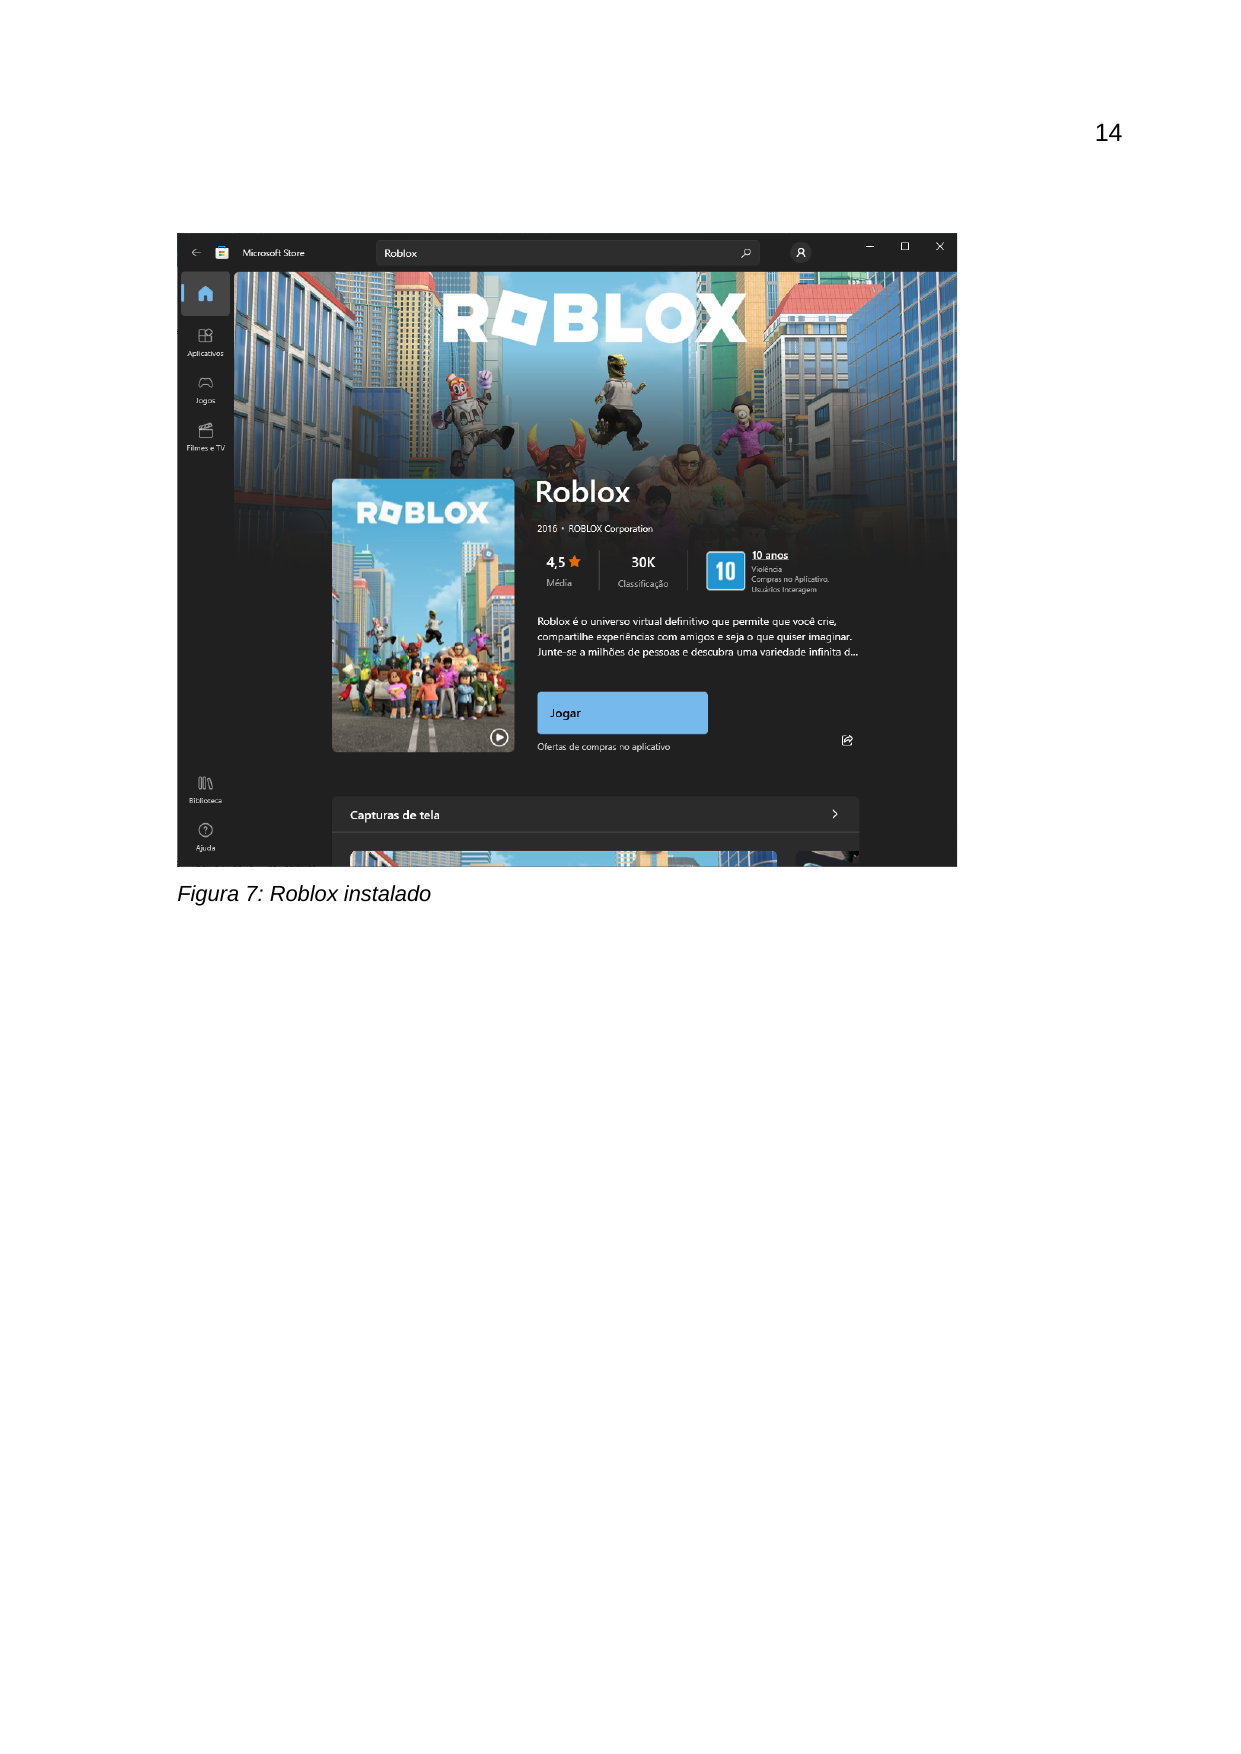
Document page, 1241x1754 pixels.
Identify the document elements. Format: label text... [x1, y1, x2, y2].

picture [177, 233, 958, 867]
text Figura 7: Roblox instalado [177, 867, 957, 906]
